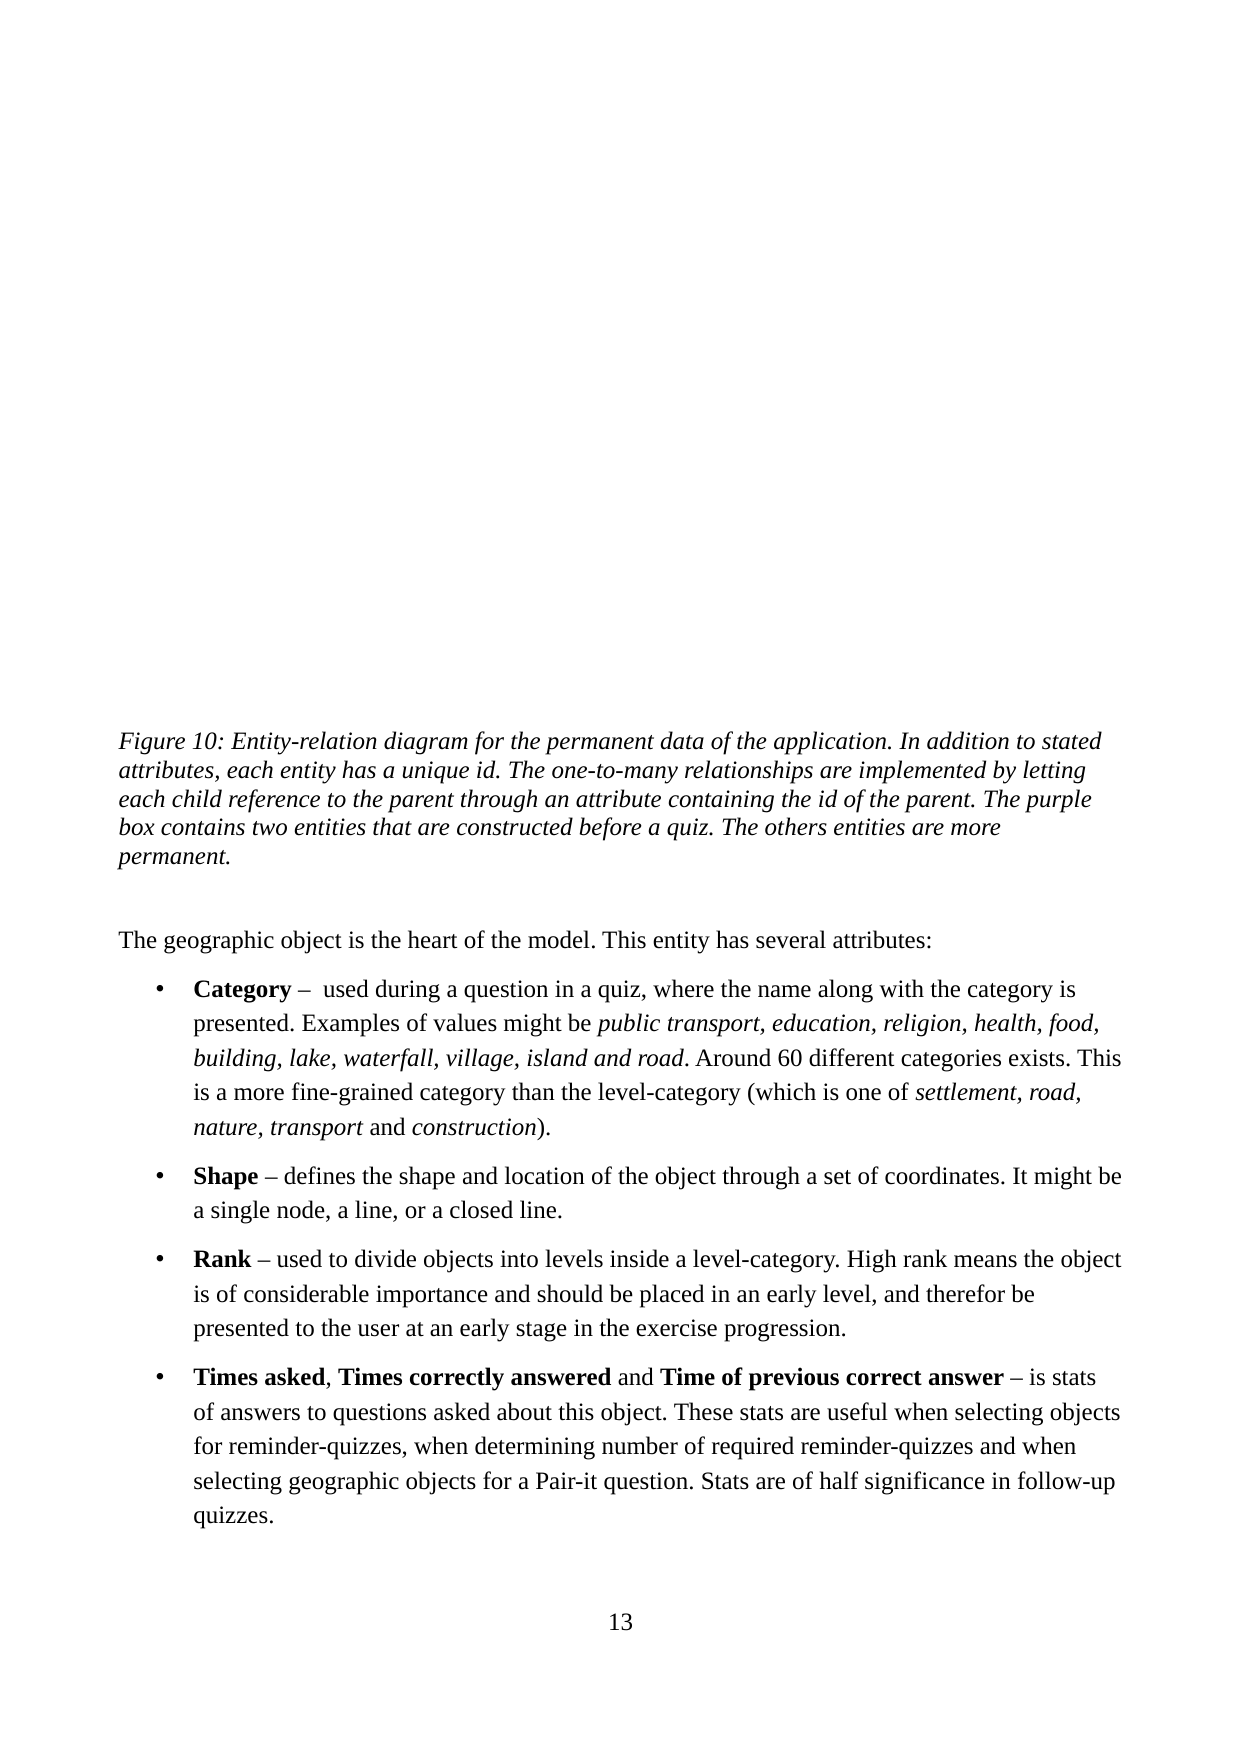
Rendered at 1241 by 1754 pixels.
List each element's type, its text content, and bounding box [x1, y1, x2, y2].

list Rank – used to divide objects into levels inside a level-category. High rank means the object is of considerable importance and should be placed in an early level, and therefor be presented to the user at an early stage in the exercise progression. [156, 1244, 1122, 1342]
text Figure 10: Entity-relation diagram for the permanent data of the application. In addition to stated attributes, each entity has a unique id. The one-to-many relationships are implemented by letting each child reference to the parent through an attribute containing the id of the parent. The purple box contains two entities that are constructed before a quiz. The others entities are more permanent. [118, 131, 1122, 870]
text The geographic object is the heart of the model. This entity has several attributes: [118, 925, 1122, 953]
list Shape – defines the shape and location of the object through a set of coordinates. It might be a single node, a line, or a closed line. [156, 1161, 1122, 1224]
list Times asked, Times correctly answered and Time of previous correct answer – is stats of answers to questions asked about this object. These stats are useful when selecting objects for reminder-quizzes, when determining number of required reminder-quizzes and when selecting geographic objects for a Pair-it question. Stats are of half significance in follow-up quizzes. [156, 1362, 1122, 1529]
list Category – used during a question in a quiz, where the name along with the category is presented. Examples of values might be public transport, education, religion, health, food, building, lake, waterfall, village, island and road. Around 60 different categories exists. This is a more fine-grained category than the level-category (which is one of settlement, road, nature, transport and construction). [156, 974, 1122, 1140]
